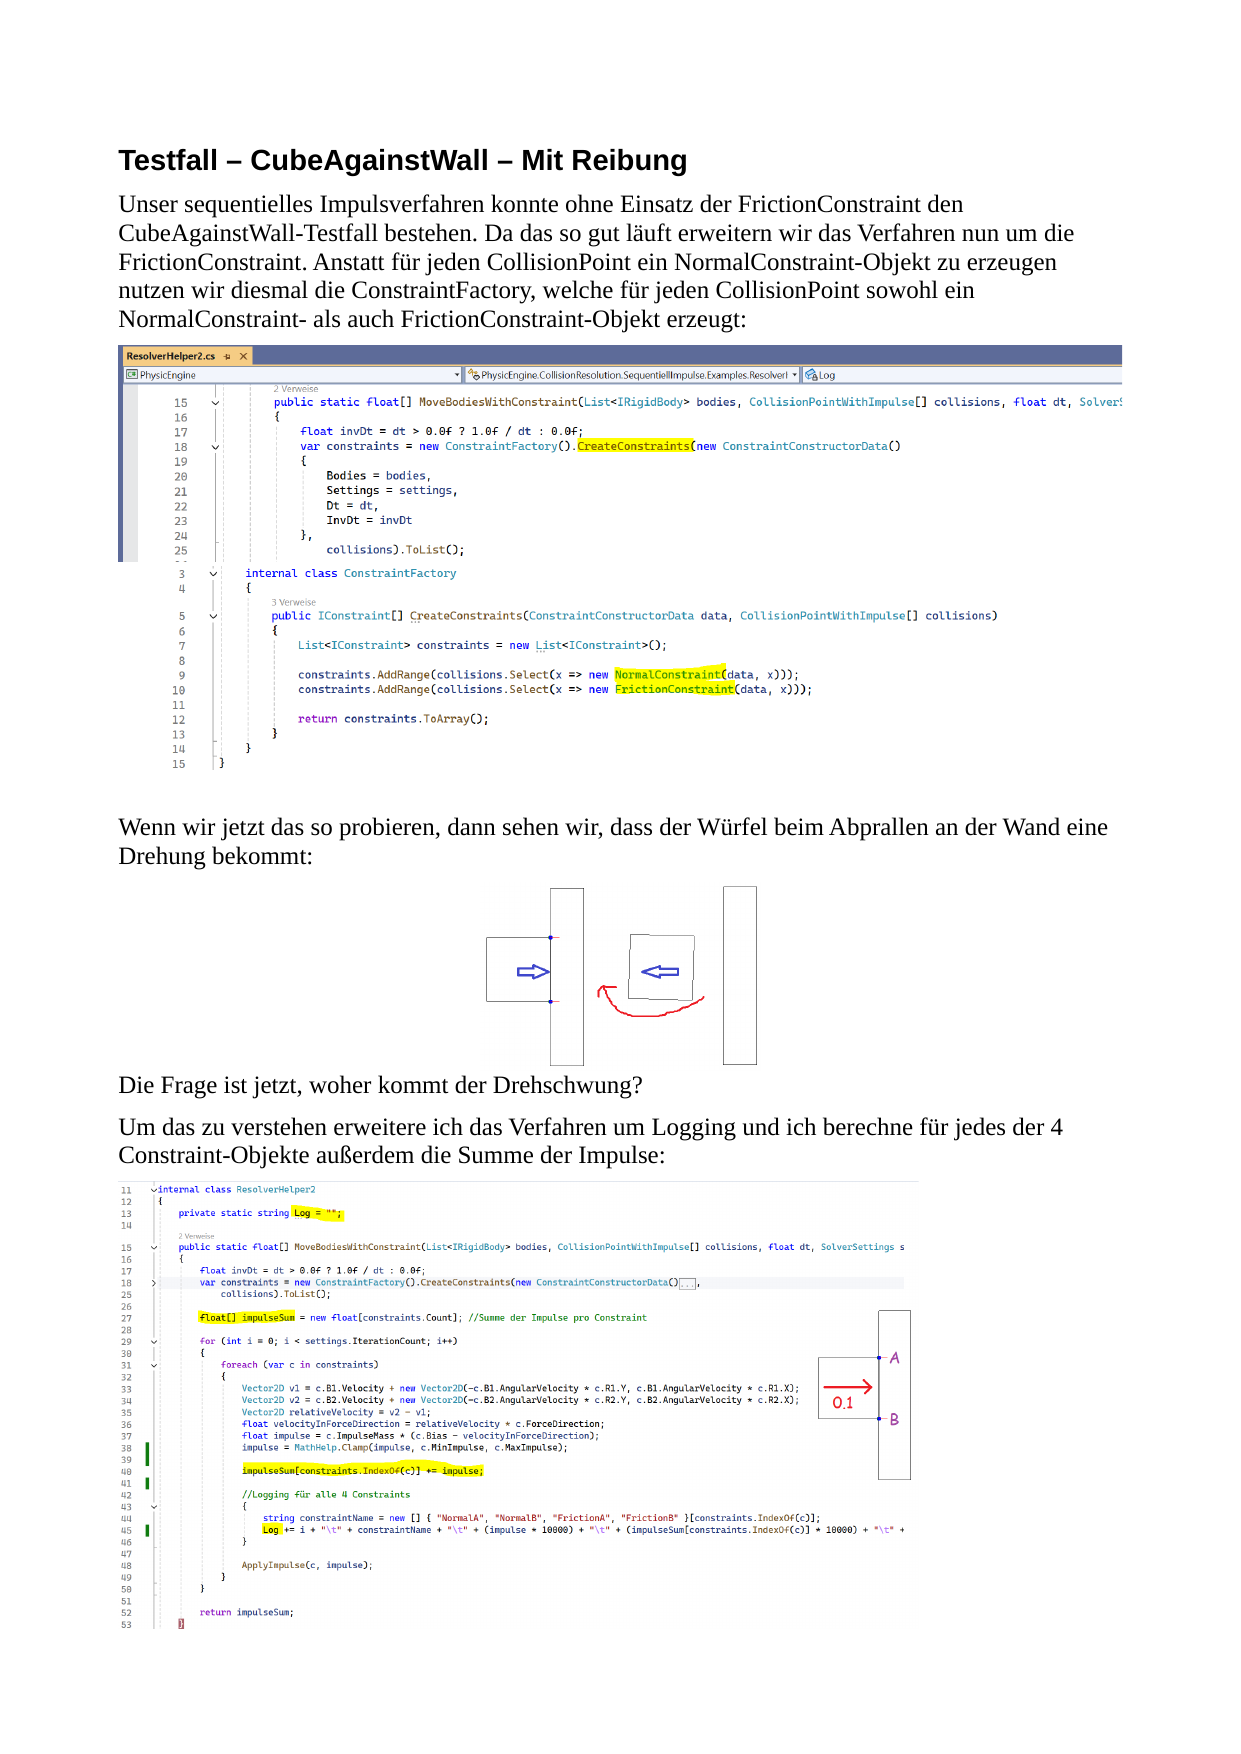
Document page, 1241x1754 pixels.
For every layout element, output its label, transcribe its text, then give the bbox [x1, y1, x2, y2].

subtitle Testfall – CubeAgainstWall – Mit Reibung [118, 143, 1122, 177]
text Die Frage ist jetzt, woher kommt der Drehschwung? [118, 882, 1122, 1099]
picture [118, 1181, 919, 1629]
text Unser sequentielles Impulsverfahren konnte ohne Einsatz der FrictionConstraint den CubeAgainstWall-Testfall bestehen. Da das so gut läuft erweitern wir das Verfahren nun um die FrictionConstraint. Anstatt für jeden CollisionPoint ein NormalConstraint-Objekt zu erzeugen nutzen wir diesmal die ConstraintFactory, welche für jeden CollisionPoint sowohl ein NormalConstraint- als auch FrictionConstraint-Objekt erzeugt: [118, 189, 1122, 333]
picture [118, 345, 1123, 771]
text Wenn wir jetzt das so probieren, dann sehen wir, dass der Würfel beim Abprallen an der Wand eine Drehung bekommt: [118, 812, 1122, 869]
text Um das zu verstehen erweitere ich das Verfahren um Logging und ich berechne für jedes der 4 Constraint-Objekte außerdem die Summe der Impulse: [118, 1112, 1122, 1169]
picture [479, 882, 761, 1071]
